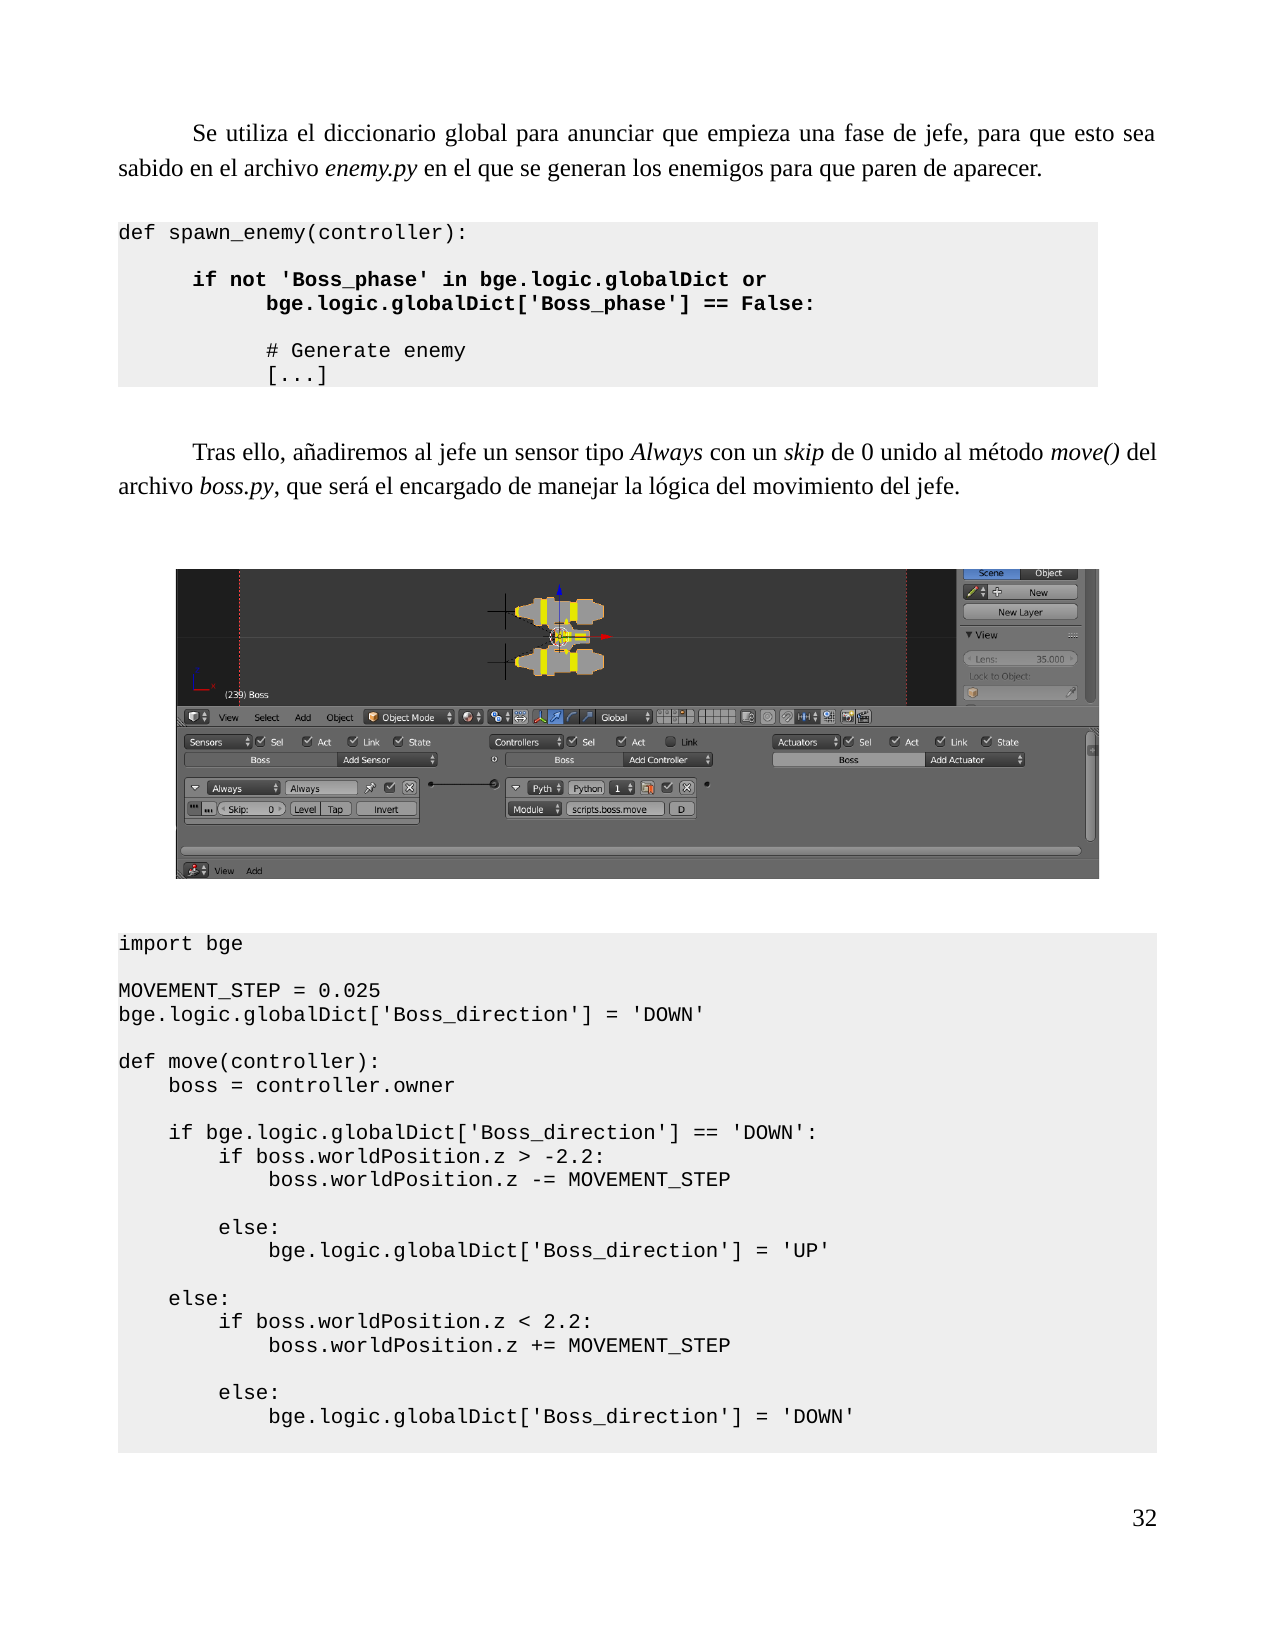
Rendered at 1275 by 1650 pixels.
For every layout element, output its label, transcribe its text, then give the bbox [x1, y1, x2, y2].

text # Generate enemy [118, 340, 1098, 364]
text MOVEMENT_STEP = 0.025 [118, 980, 1157, 1004]
text if bge.logic.globalDict['Boss_direction'] == 'DOWN': [118, 1122, 1157, 1146]
picture [175, 569, 1100, 879]
text Se utiliza el diccionario global para anunciar que empieza una fase de jefe, para que esto sea sabido en el archivo enemy.py en el que se generan los enemigos para que paren de aparecer. [118, 118, 1157, 181]
text if boss.worldPosition.z > -2.2: [118, 1146, 1157, 1169]
text boss.worldPosition.z -= MOVEMENT_STEP [118, 1169, 1157, 1193]
text if boss.worldPosition.z < 2.2: [118, 1311, 1157, 1335]
text [...] [118, 364, 1098, 387]
text else: [118, 1382, 1157, 1406]
text bge.logic.globalDict['Boss_direction'] = 'UP' [118, 1240, 1157, 1264]
text if not 'Boss_phase' in bge.logic.globalDict or [118, 269, 1098, 293]
text Tras ello, añadiremos al jefe un sensor tipo Always con un skip de 0 unido al método move() del archivo boss.py, que será el encargado de manejar la lógica del movimiento del jefe. [118, 437, 1157, 500]
text bge.logic.globalDict['Boss_direction'] = 'DOWN' [118, 1004, 1157, 1027]
text boss.worldPosition.z += MOVEMENT_STEP [118, 1335, 1157, 1358]
text else: [118, 1217, 1157, 1240]
text import bge [118, 933, 1157, 957]
text bge.logic.globalDict['Boss_direction'] = 'DOWN' [118, 1406, 1157, 1429]
text boss = controller.owner [118, 1075, 1157, 1098]
text else: [118, 1288, 1157, 1311]
text def spawn_enemy(controller): [118, 222, 1098, 246]
text def move(controller): [118, 1051, 1157, 1075]
text bge.logic.globalDict['Boss_phase'] == False: [118, 293, 1098, 317]
